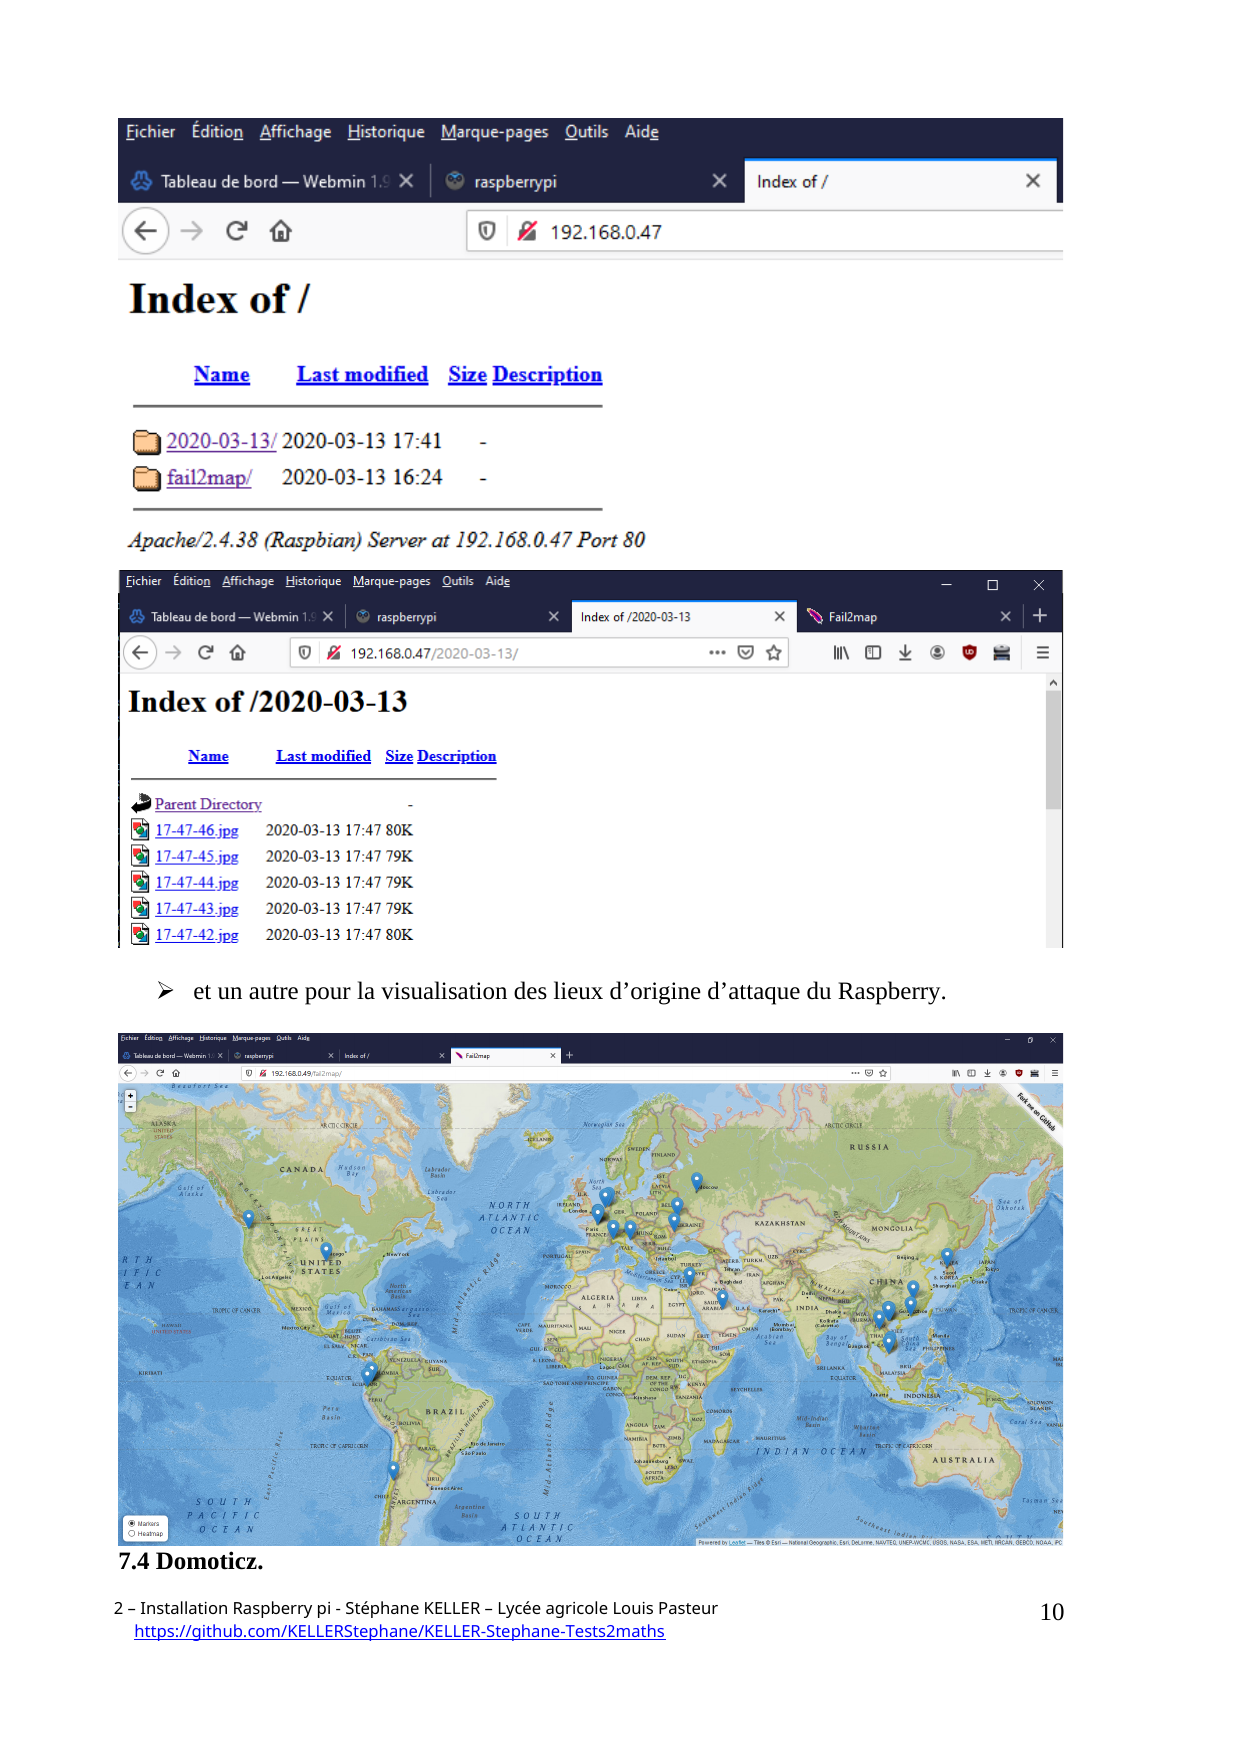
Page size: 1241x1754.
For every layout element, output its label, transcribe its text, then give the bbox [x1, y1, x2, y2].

picture [118, 1033, 1064, 1546]
picture [118, 118, 1064, 948]
text 7.4 Domoticz. [118, 1546, 1122, 1574]
list et un autre pour la visualisation des lieux d’origine d’attaque du Raspberry. [156, 976, 1122, 1005]
